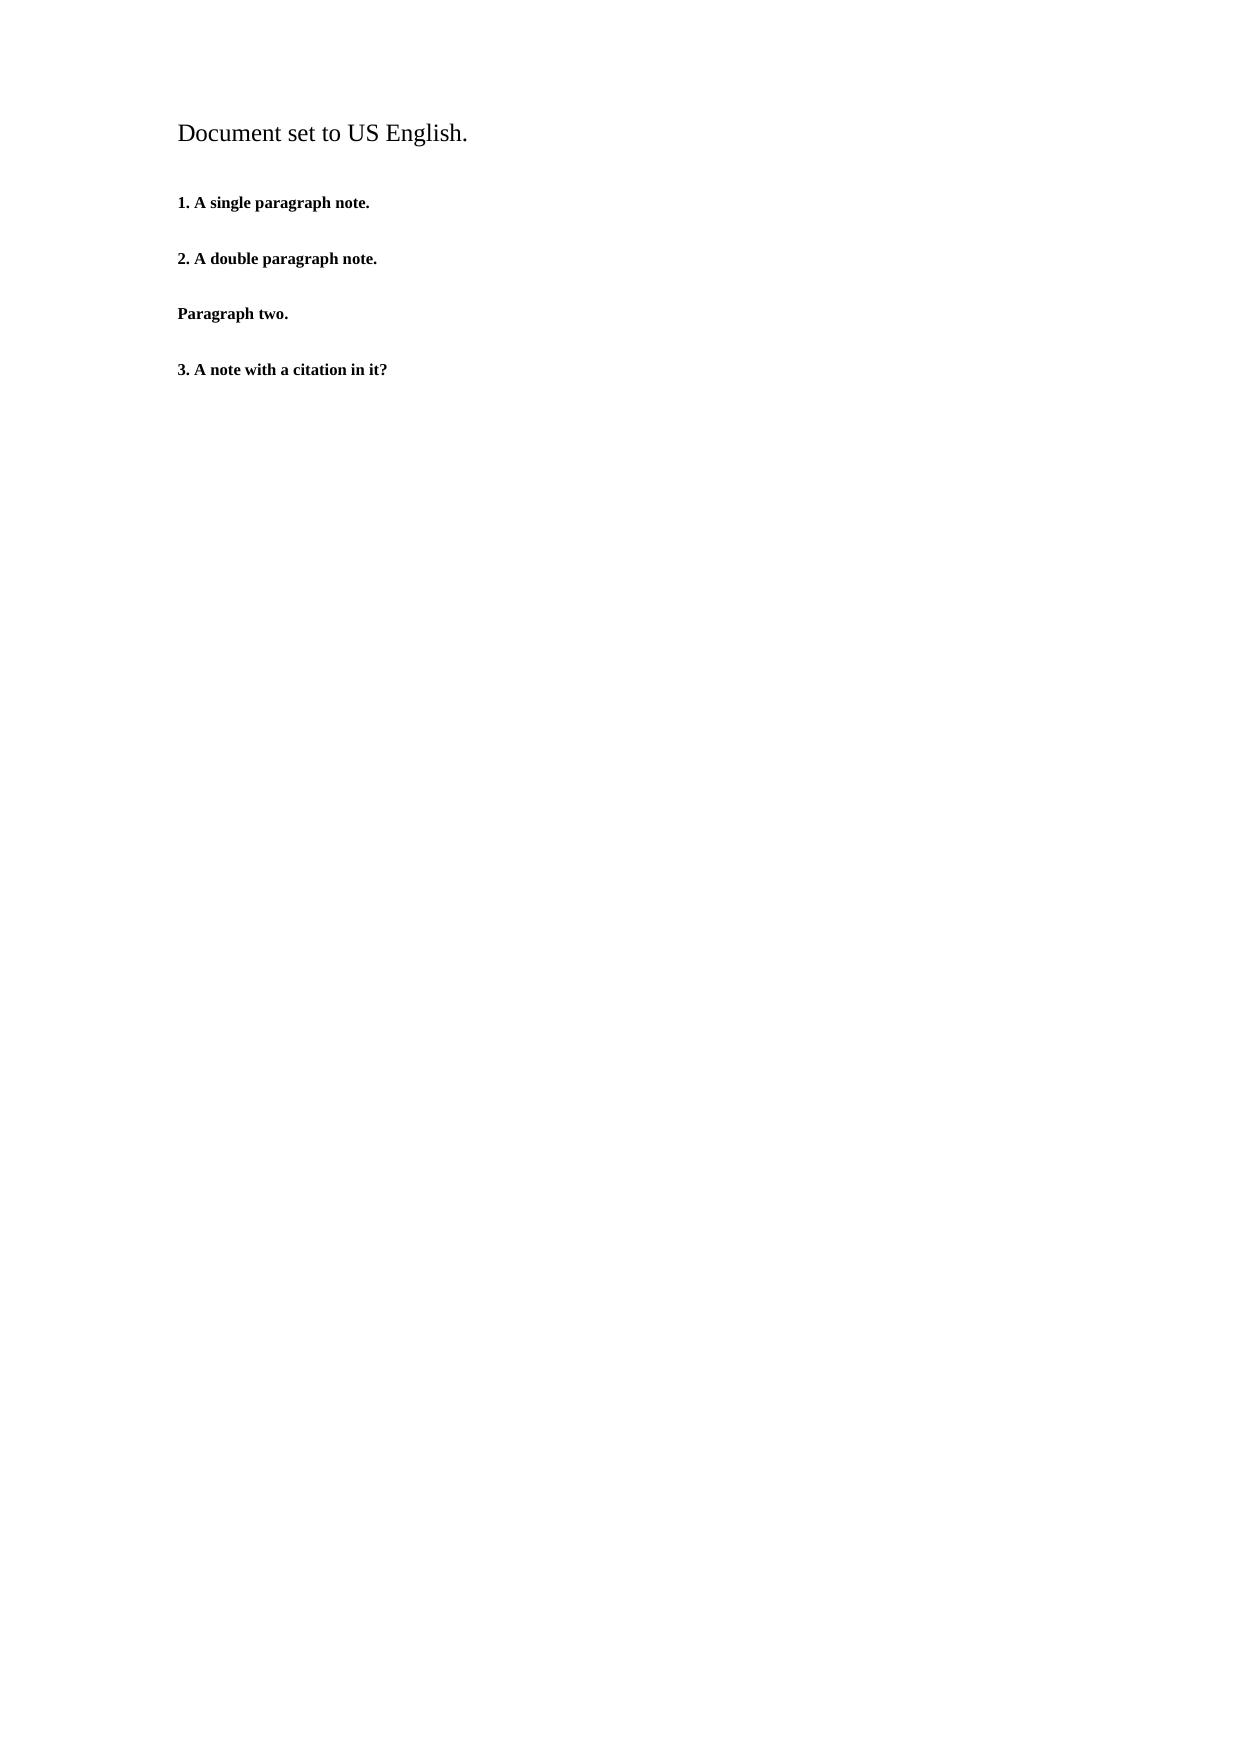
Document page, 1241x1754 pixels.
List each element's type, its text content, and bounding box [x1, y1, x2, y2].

text Document set to US English. [177, 118, 1152, 147]
text Paragraph two. [177, 304, 1152, 323]
text 2. A double paragraph note. [177, 248, 1152, 268]
text 1. A single paragraph note. [177, 193, 1152, 212]
text 3. A note with a citation in it? [177, 359, 1152, 379]
